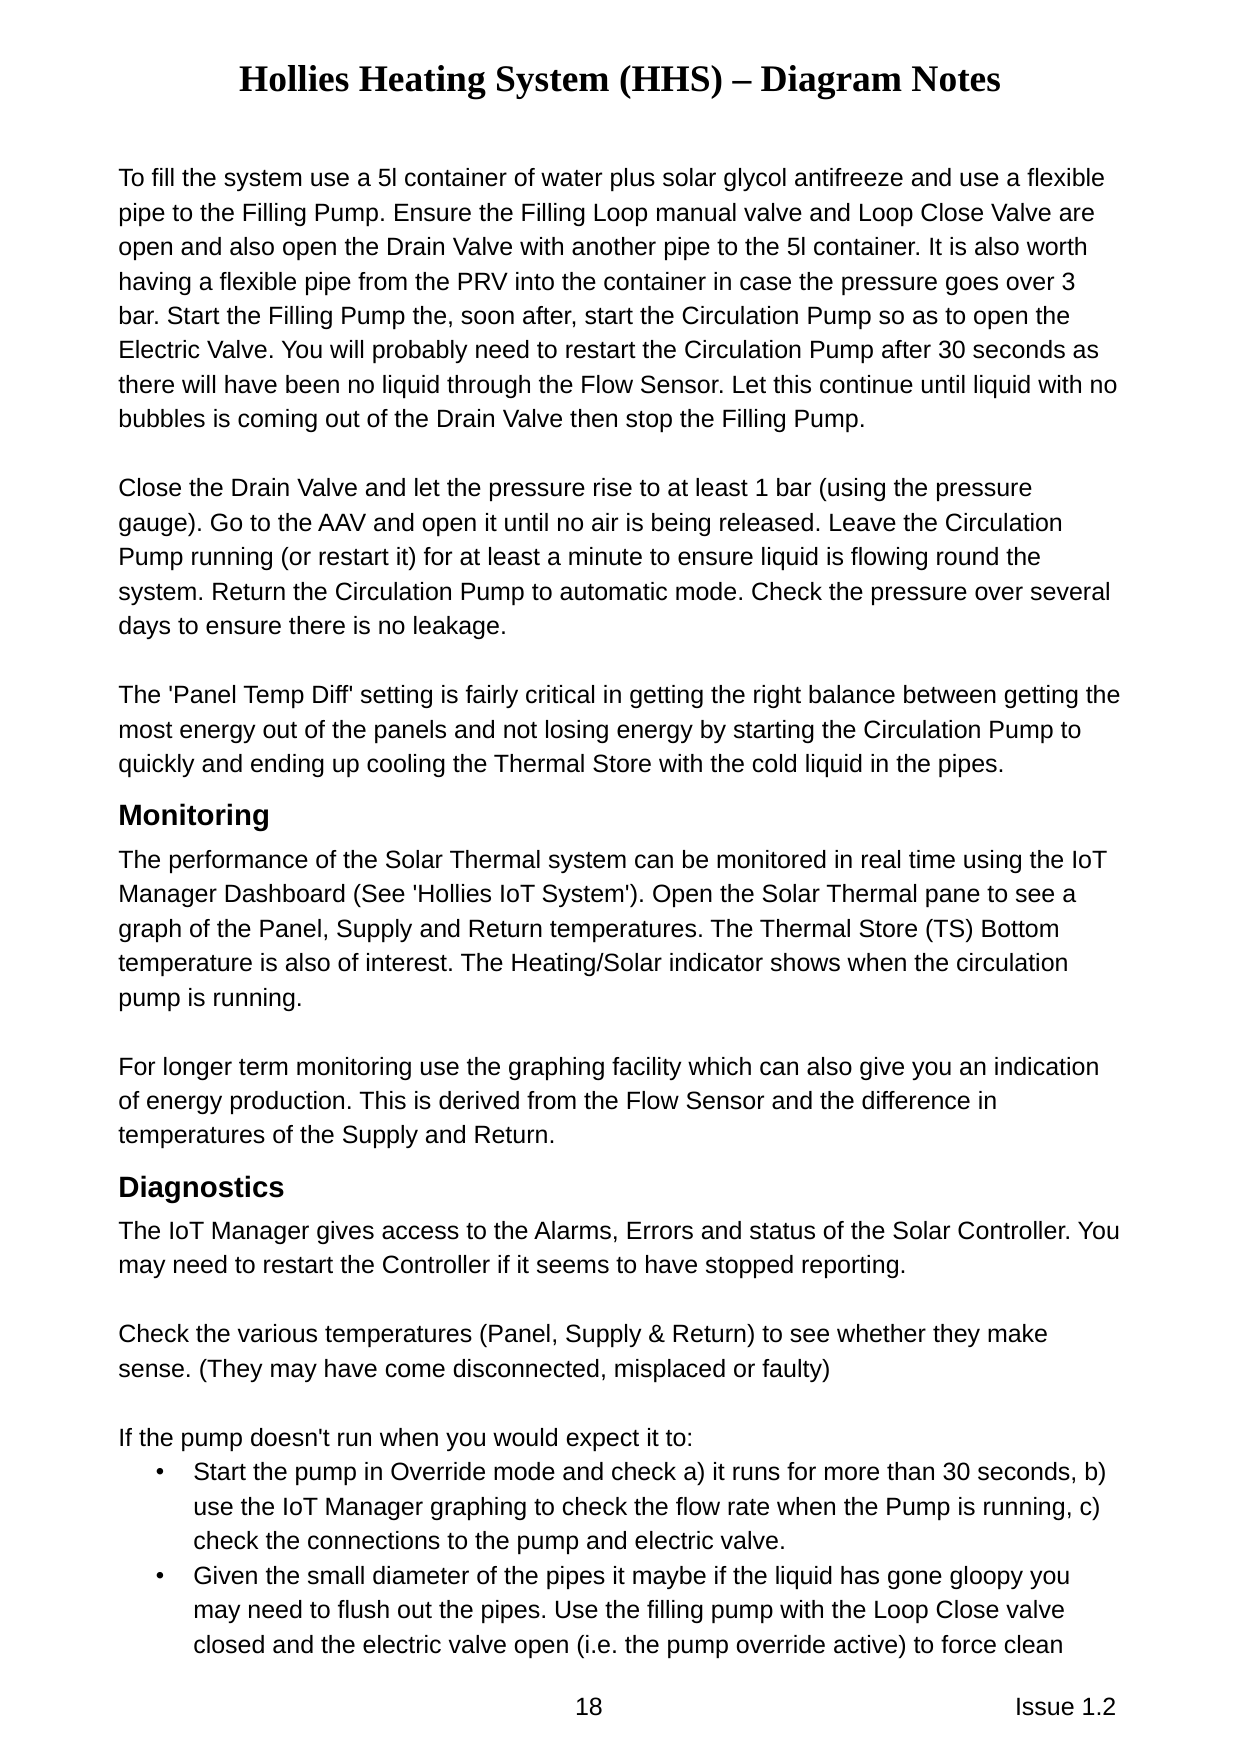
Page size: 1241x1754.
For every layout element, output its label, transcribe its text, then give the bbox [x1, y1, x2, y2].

text To fill the system use a 5l container of water plus solar glycol antifreeze and use a flexible pipe to the Filling Pump. Ensure the Filling Loop manual valve and Loop Close Valve are open and also open the Drain Valve with another pipe to the 5l container. It is also worth having a flexible pipe from the PRV into the container in case the pressure goes over 3 bar. Start the Filling Pump the, soon after, start the Circulation Pump so as to open the Electric Valve. You will probably need to restart the Circulation Pump after 30 seconds as there will have been no liquid through the Flow Sensor. Let this continue until liquid with no bubbles is coming out of the Drain Valve then stop the Filling Pump. [118, 163, 1122, 433]
list Start the pump in Override mode and check a) it runs for more than 30 seconds, b) use the IoT Manager graphing to check the flow rate when the Pump is running, c) check the connections to the pump and electric valve. [156, 1457, 1122, 1555]
subtitle Diagnostics [118, 1169, 1122, 1203]
subtitle Monitoring [118, 798, 1122, 832]
list Given the small diameter of the pipes it maybe if the liquid has gone gloopy you may need to flush out the pipes. Use the filling pump with the Loop Close valve closed and the electric valve open (i.e. the pump override active) to force clean [156, 1561, 1122, 1658]
text Close the Drain Valve and let the pressure rise to at least 1 bar (using the pressure gauge). Go to the AAV and open it until no air is being released. Leave the Circulation Pump running (or restart it) for at least a minute to ensure liquid is flowing round the system. Return the Circulation Pump to automatic mode. Check the pressure over several days to ensure there is no leakage. [118, 473, 1122, 640]
text Check the various temperatures (Panel, Supply & Return) to see whether they make sense. (They may have come disconnected, misplaced or faulty) [118, 1319, 1122, 1382]
text The IoT Manager gives access to the Alarms, Errors and status of the Solar Controller. You may need to restart the Controller if it seems to have stopped reporting. [118, 1216, 1122, 1279]
text If the pump doesn't run when you would expect it to: [118, 1423, 1122, 1451]
text The performance of the Solar Thermal system can be monitored in real time using the IoT Manager Dashboard (See 'Hollies IoT System'). Open the Solar Thermal pane to see a graph of the Panel, Supply and Return temperatures. The Thermal Store (TS) Bottom temperature is also of interest. The Heating/Solar indicator shows when the circulation pump is running. [118, 844, 1122, 1011]
text For longer term monitoring use the graphing facility which can also give you an indication of energy production. This is derived from the Flow Sensor and the difference in temperatures of the Supply and Return. [118, 1051, 1122, 1149]
text The 'Panel Temp Diff' setting is fairly critical in getting the right balance between getting the most energy out of the panels and not losing energy by starting the Circulation Pump to quickly and ending up cooling the Thermal Store with the cold liquid in the pipes. [118, 680, 1122, 778]
